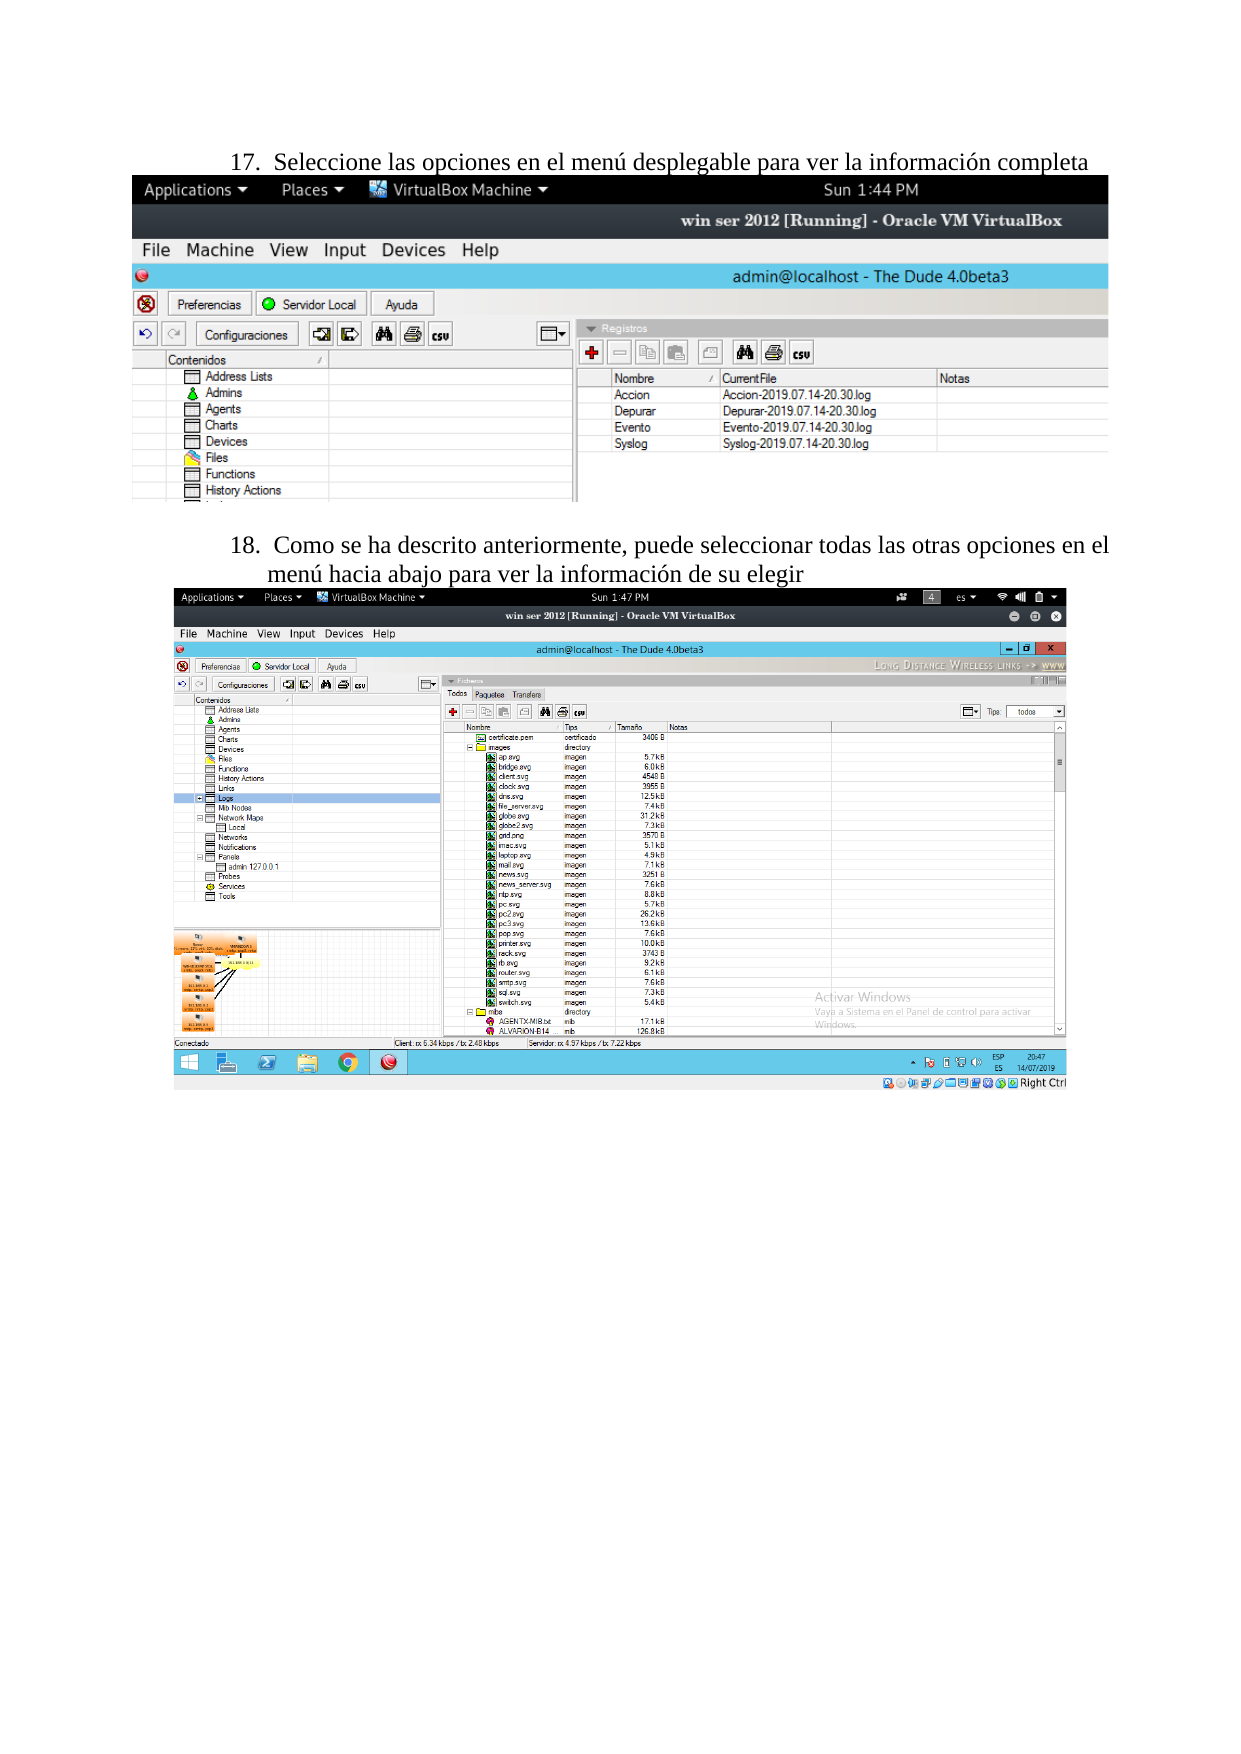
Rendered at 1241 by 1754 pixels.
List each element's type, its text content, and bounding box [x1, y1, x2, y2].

list Seleccione las opciones en el menú desplegable para ver la información completa [229, 147, 1122, 176]
picture [132, 175, 1109, 502]
picture [173, 588, 1067, 1090]
list Como se ha descrito anteriormente, puede seleccionar todas las otras opciones en el menú hacia abajo para ver la información de su elegir [229, 531, 1122, 588]
